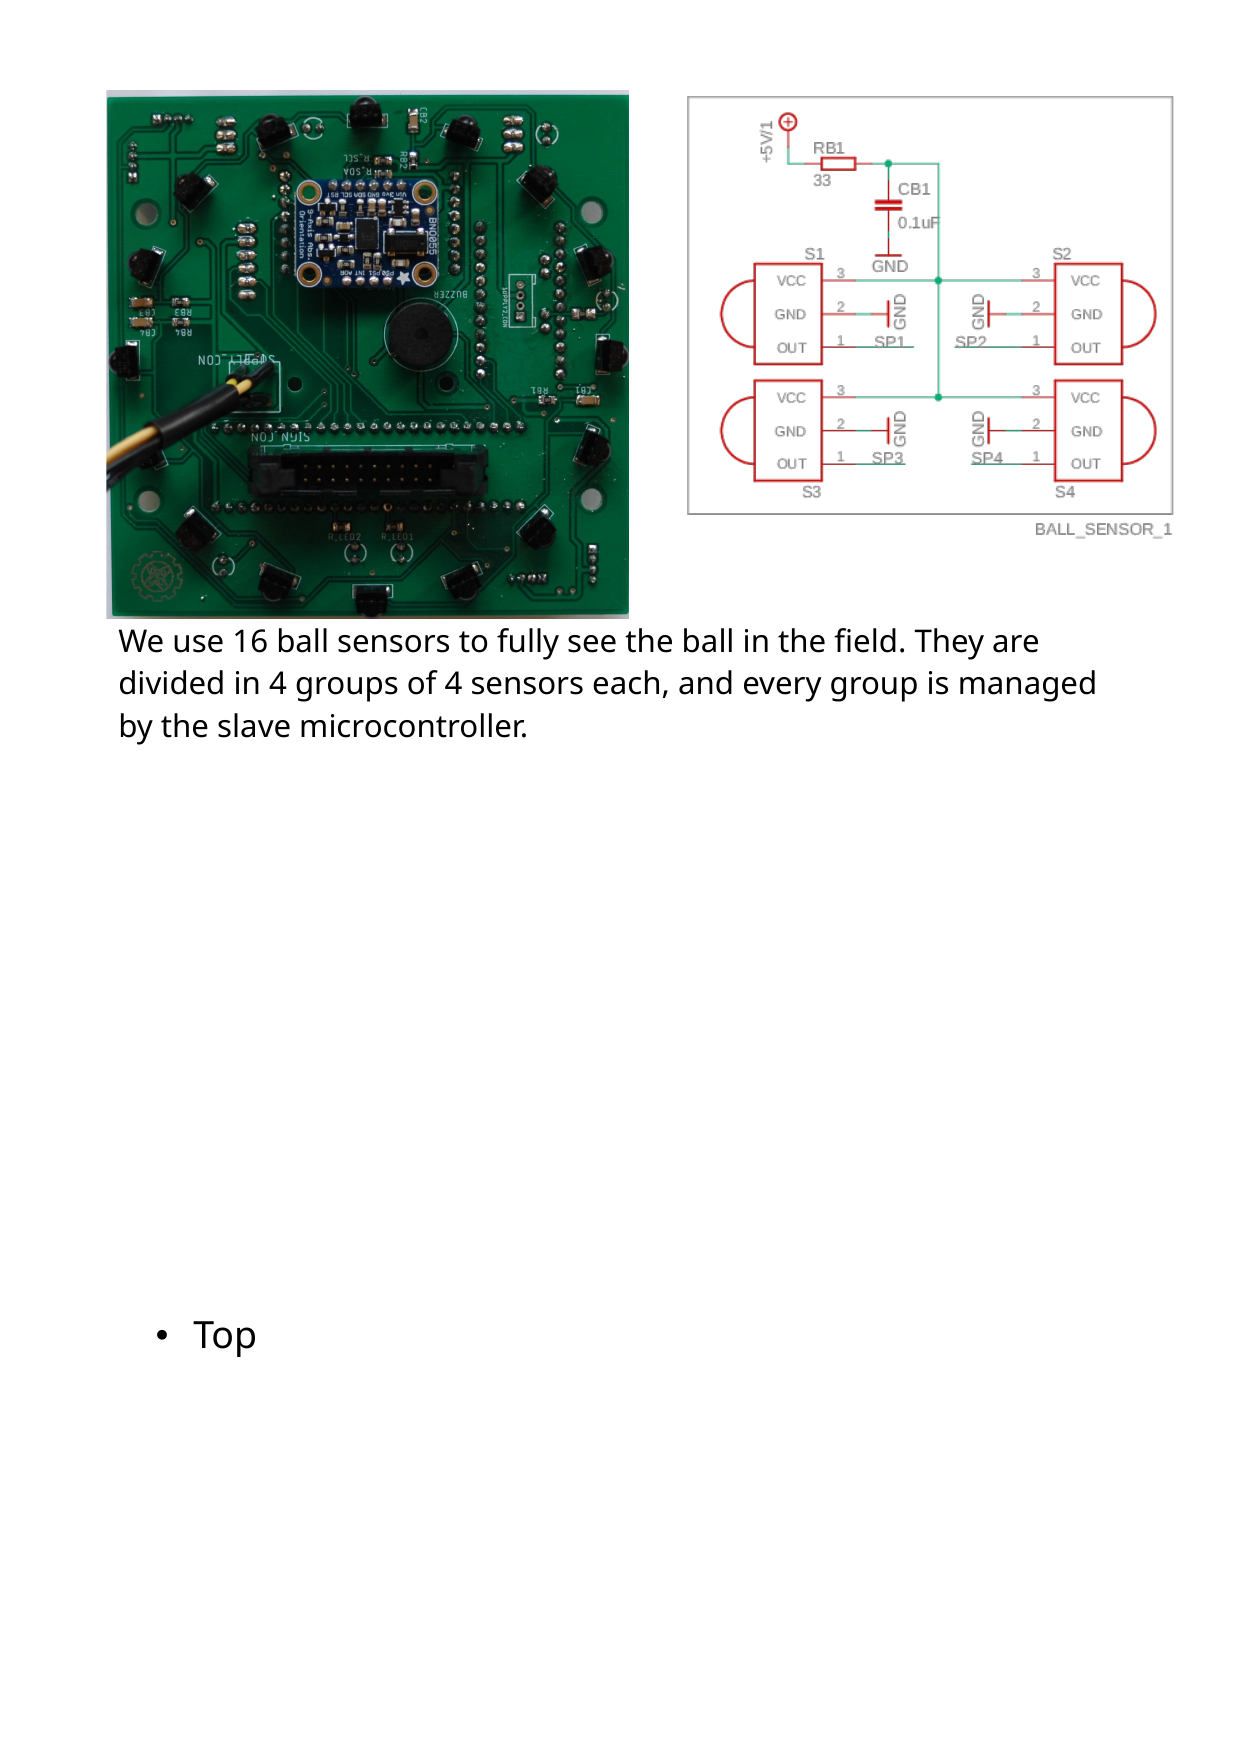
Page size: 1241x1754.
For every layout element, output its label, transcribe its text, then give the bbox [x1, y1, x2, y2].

text We use 16 ball sensors to fully see the ball in the field. They are divided in 4 groups of 4 sensors each, and every group is managed by the slave microcontroller. [118, 91, 1122, 746]
picture [670, 90, 1182, 541]
list Top [156, 1308, 1122, 1359]
picture [106, 90, 629, 619]
